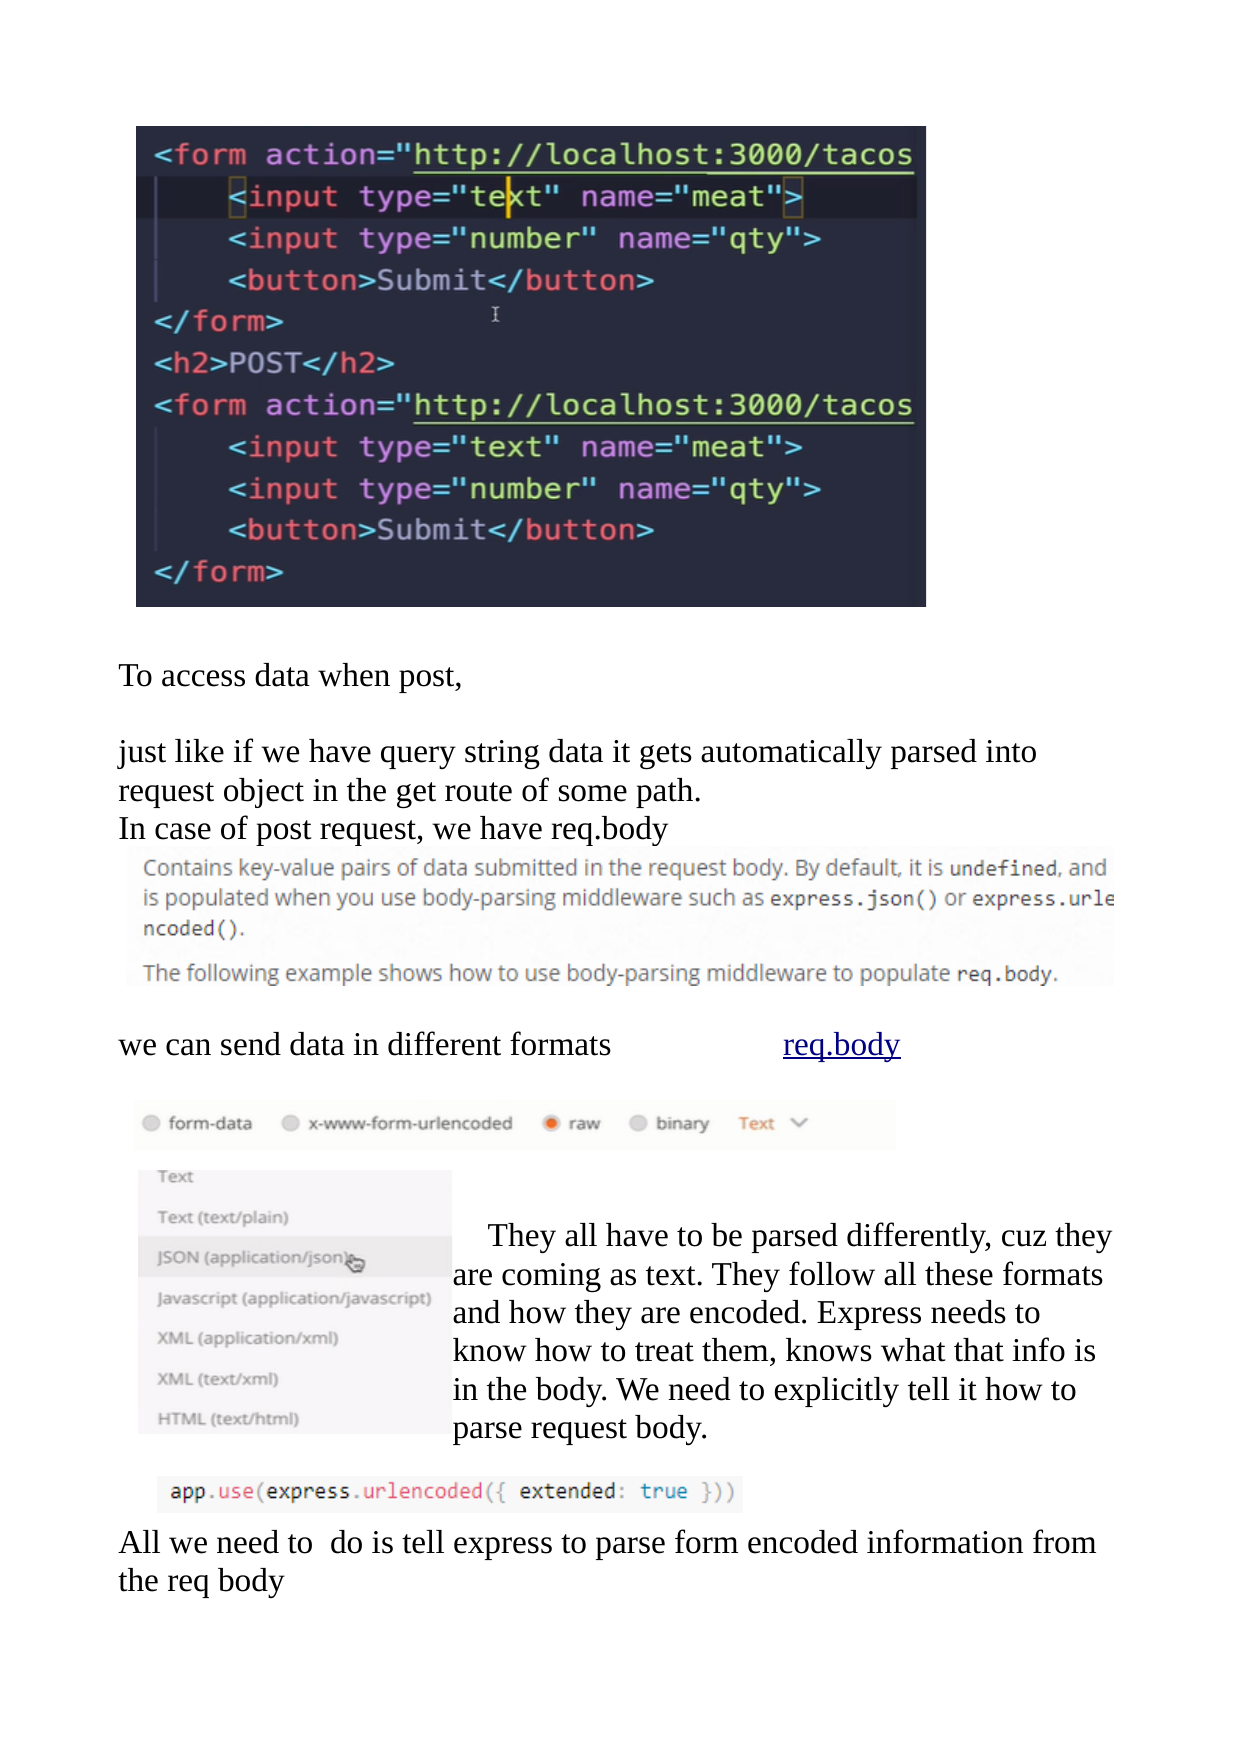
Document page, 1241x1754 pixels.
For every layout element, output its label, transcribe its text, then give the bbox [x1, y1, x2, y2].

picture [156, 1476, 743, 1513]
picture [138, 1170, 453, 1434]
text we can send data in different formats req.body [118, 1024, 1122, 1062]
text They all have to be parsed differently, cuz they are coming as text. They follow all these formats and how they are encoded. Express needs to know how to treat them, knows what that info is in the body. We need to explicitly tell it how to parse request body. [118, 1216, 1122, 1446]
text All we need to do is tell express to parse form encoded information from the req body [118, 1522, 1122, 1599]
text just like if we have query string data it gets automatically parsed into request object in the get route of some path. [118, 731, 1122, 808]
text In case of post request, we have req.body [118, 808, 1122, 846]
text To access data when post, [118, 655, 1122, 693]
picture [136, 126, 927, 607]
picture [126, 846, 1114, 986]
picture [134, 1100, 897, 1151]
